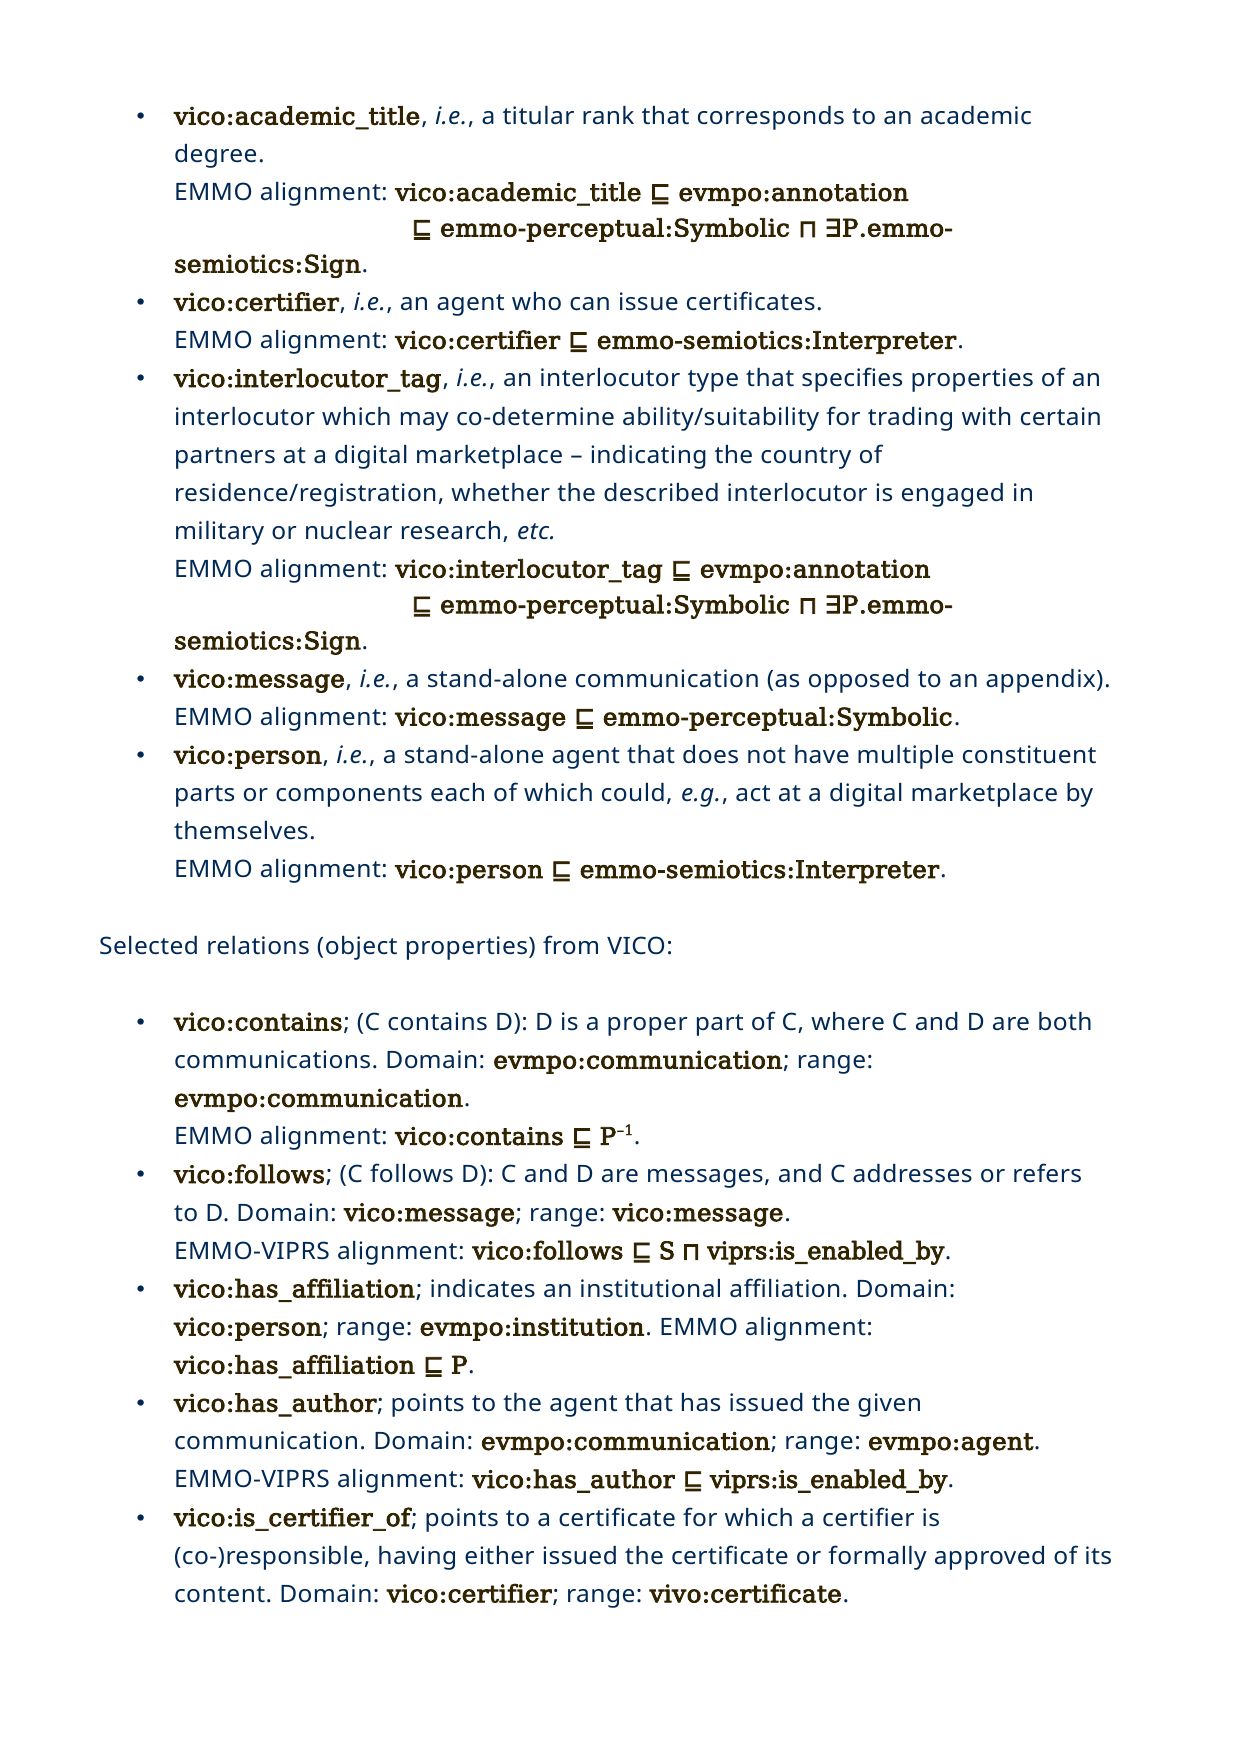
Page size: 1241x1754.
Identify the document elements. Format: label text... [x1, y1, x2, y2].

list vico:message, i.e., a stand-alone communication (as opposed to an appendix). EMMO alignment: vico:message ⊑ emmo-perceptual:Symbolic. [136, 662, 1114, 732]
list vico:has_affiliation; indicates an institutional affiliation. Domain: vico:person; range: evmpo:institution. EMMO alignment: vico:has_affiliation ⊑ P. [136, 1272, 1114, 1381]
list vico:is_certifier_of; points to a certificate for which a certifier is (co-)responsible, having either issued the certificate or formally approved of its content. Domain: vico:certifier; range: vivo:certificate. [136, 1500, 1114, 1609]
list vico:certifier, i.e., an agent who can issue certificates. EMMO alignment: vico:certifier ⊑ emmo-semiotics:Interpreter. [136, 285, 1114, 356]
list vico:follows; (C follows D): C and D are messages, and C addresses or refers to D. Domain: vico:message; range: vico:message. EMMO-VIPRS alignment: vico:follows ⊑ S ⊓ viprs:is_enabled_by. [136, 1157, 1114, 1266]
list vico:contains; (C contains D): D is a proper part of C, where C and D are both communications. Domain: evmpo:communication; range: evmpo:communication. [136, 1005, 1114, 1114]
list EMMO alignment: vico:contains ⊑ P–1. [136, 1119, 1114, 1152]
list vico:has_author; points to the agent that has issued the given communication. Domain: evmpo:communication; range: evmpo:agent. EMMO-VIPRS alignment: vico:has_author ⊑ viprs:is_enabled_by. [136, 1386, 1114, 1495]
list vico:interlocutor_tag, i.e., an interlocutor type that specifies properties of an interlocutor which may co-determine ability/suitability for trading with certain partners at a digital marketplace – indicating the country of residence/registration, whether the described interlocutor is engaged in military or nuclear research, etc. EMMO alignment: vico:interlocutor_tag ⊑ evmpo:annotation ⊑ emmo-perceptual:Symbolic ⊓ ∃P.emmo-semiotics:Sign. [136, 361, 1114, 656]
list vico:person, i.e., a stand-alone agent that does not have multiple constituent parts or components each of which could, e.g., act at a digital marketplace by themselves. EMMO alignment: vico:person ⊑ emmo-semiotics:Interpreter. [136, 738, 1114, 885]
list vico:academic_title, i.e., a titular rank that corresponds to an academic degree. EMMO alignment: vico:academic_title ⊑ evmpo:annotation ⊑ emmo-perceptual:Symbolic ⊓ ∃P.emmo-semiotics:Sign. [136, 99, 1114, 279]
text Selected relations (object properties) from VICO: [99, 928, 1114, 961]
